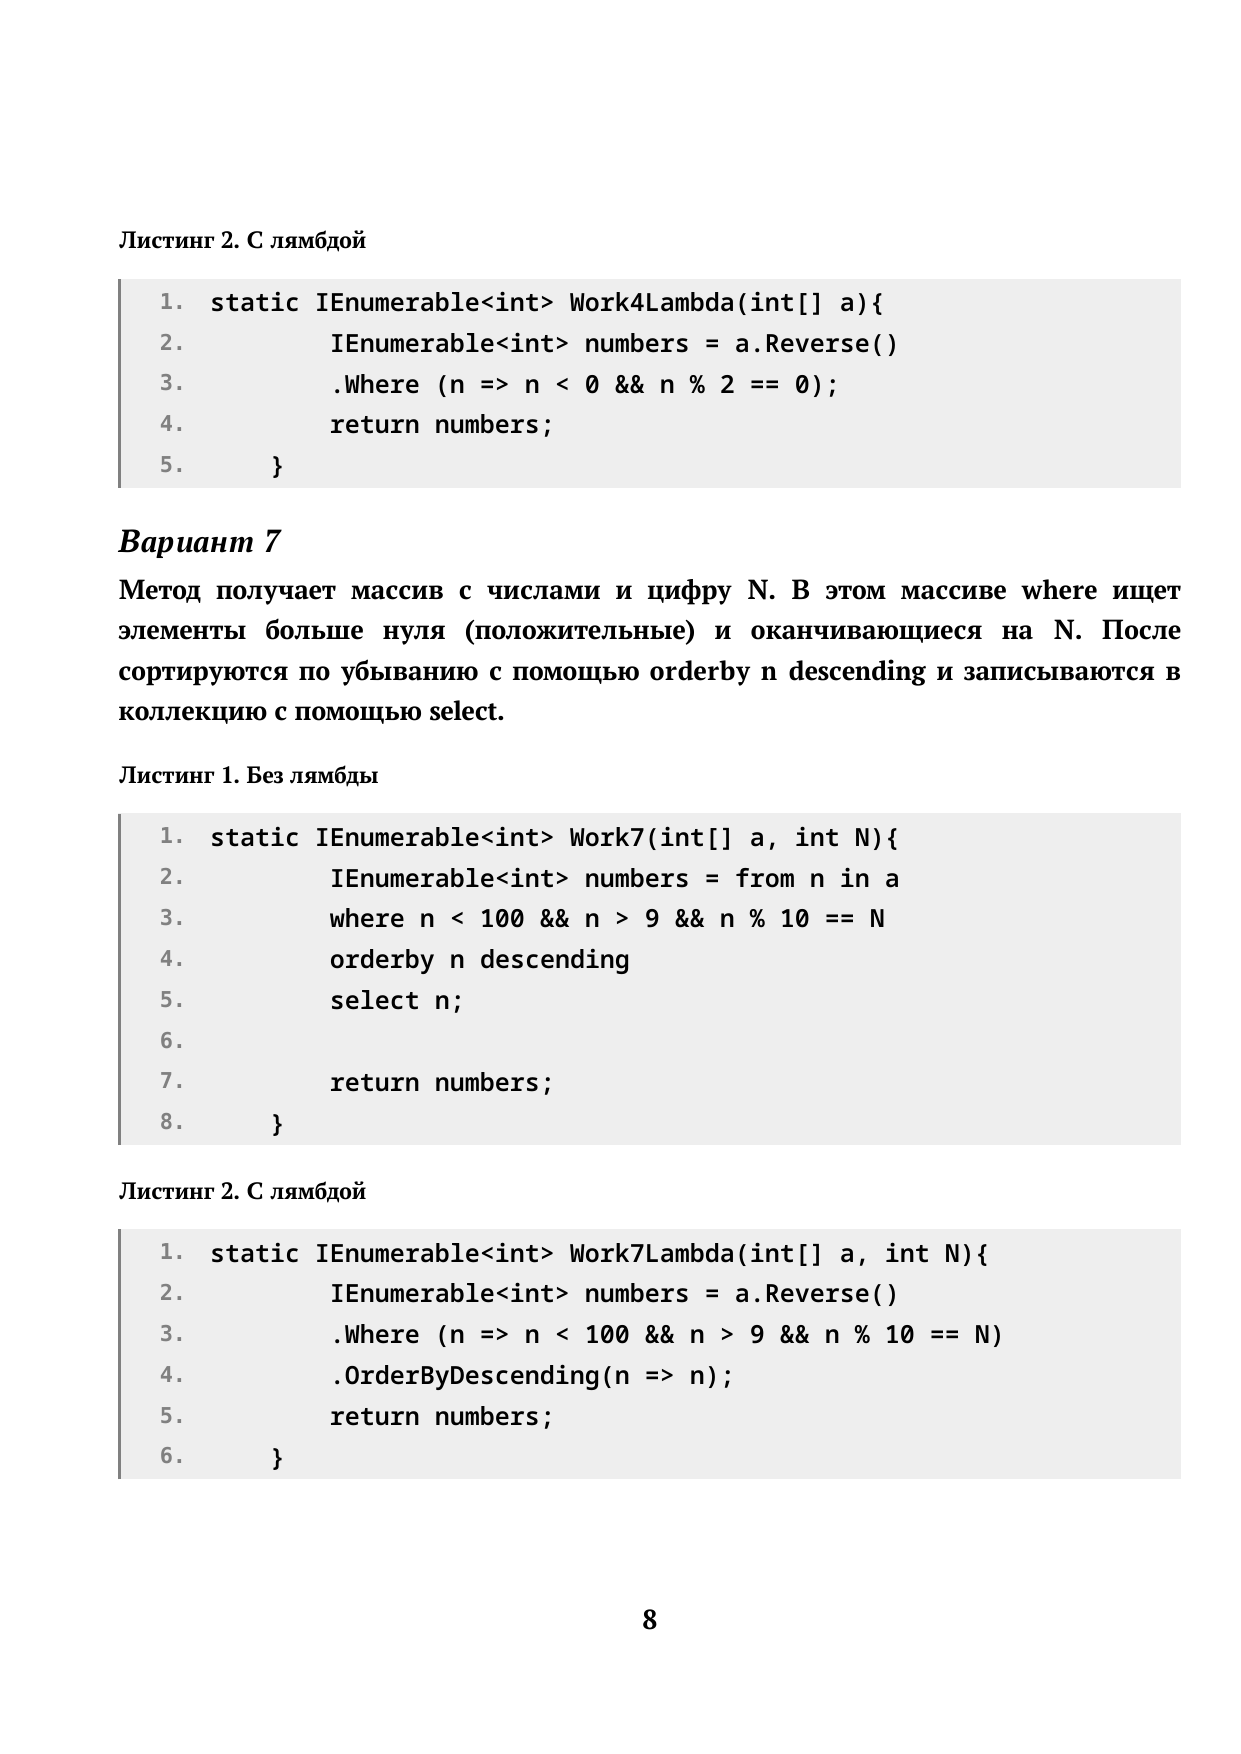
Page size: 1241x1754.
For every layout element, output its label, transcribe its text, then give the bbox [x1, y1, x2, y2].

text Листинг 2. С лямбдой [118, 226, 1181, 254]
list orderby n descending [121, 936, 1181, 976]
list static IEnumerable<int> Work7(int[] a, int N){ [118, 813, 1181, 853]
list } [121, 442, 1181, 488]
text Листинг 1. Без лямбды [118, 760, 1181, 789]
text Метод получает массив с числами и цифру N. В этом массиве where ищет элементы больше нуля (положительные) и оканчивающиеся на N. После сортируются по убыванию с помощью orderby n descending и записываются в коллекцию с помощью select. [118, 572, 1181, 726]
list static IEnumerable<int> Work4Lambda(int[] a){ [121, 279, 1181, 319]
list } [121, 1433, 1181, 1479]
list } [121, 1099, 1181, 1145]
list IEnumerable<int> numbers = from n in a [121, 854, 1181, 894]
list .Where (n => n < 100 && n > 9 && n % 10 == N) [121, 1311, 1181, 1351]
list return numbers; [121, 1058, 1181, 1098]
list .OrderByDescending(n => n); [121, 1352, 1181, 1392]
list IEnumerable<int> numbers = a.Reverse() [121, 319, 1181, 359]
list where n < 100 && n > 9 && n % 10 == N [121, 895, 1181, 935]
list static IEnumerable<int> Work7Lambda(int[] a, int N){ [121, 1229, 1181, 1269]
list return numbers; [121, 1393, 1181, 1433]
list select n; [121, 977, 1181, 1017]
text Листинг 2. С лямбдой [118, 1176, 1181, 1205]
list return numbers; [121, 401, 1181, 441]
list IEnumerable<int> numbers = a.Reverse() [121, 1270, 1181, 1310]
subtitle Вариант 7 [118, 521, 1181, 560]
list .Where (n => n < 0 && n % 2 == 0); [121, 360, 1181, 400]
